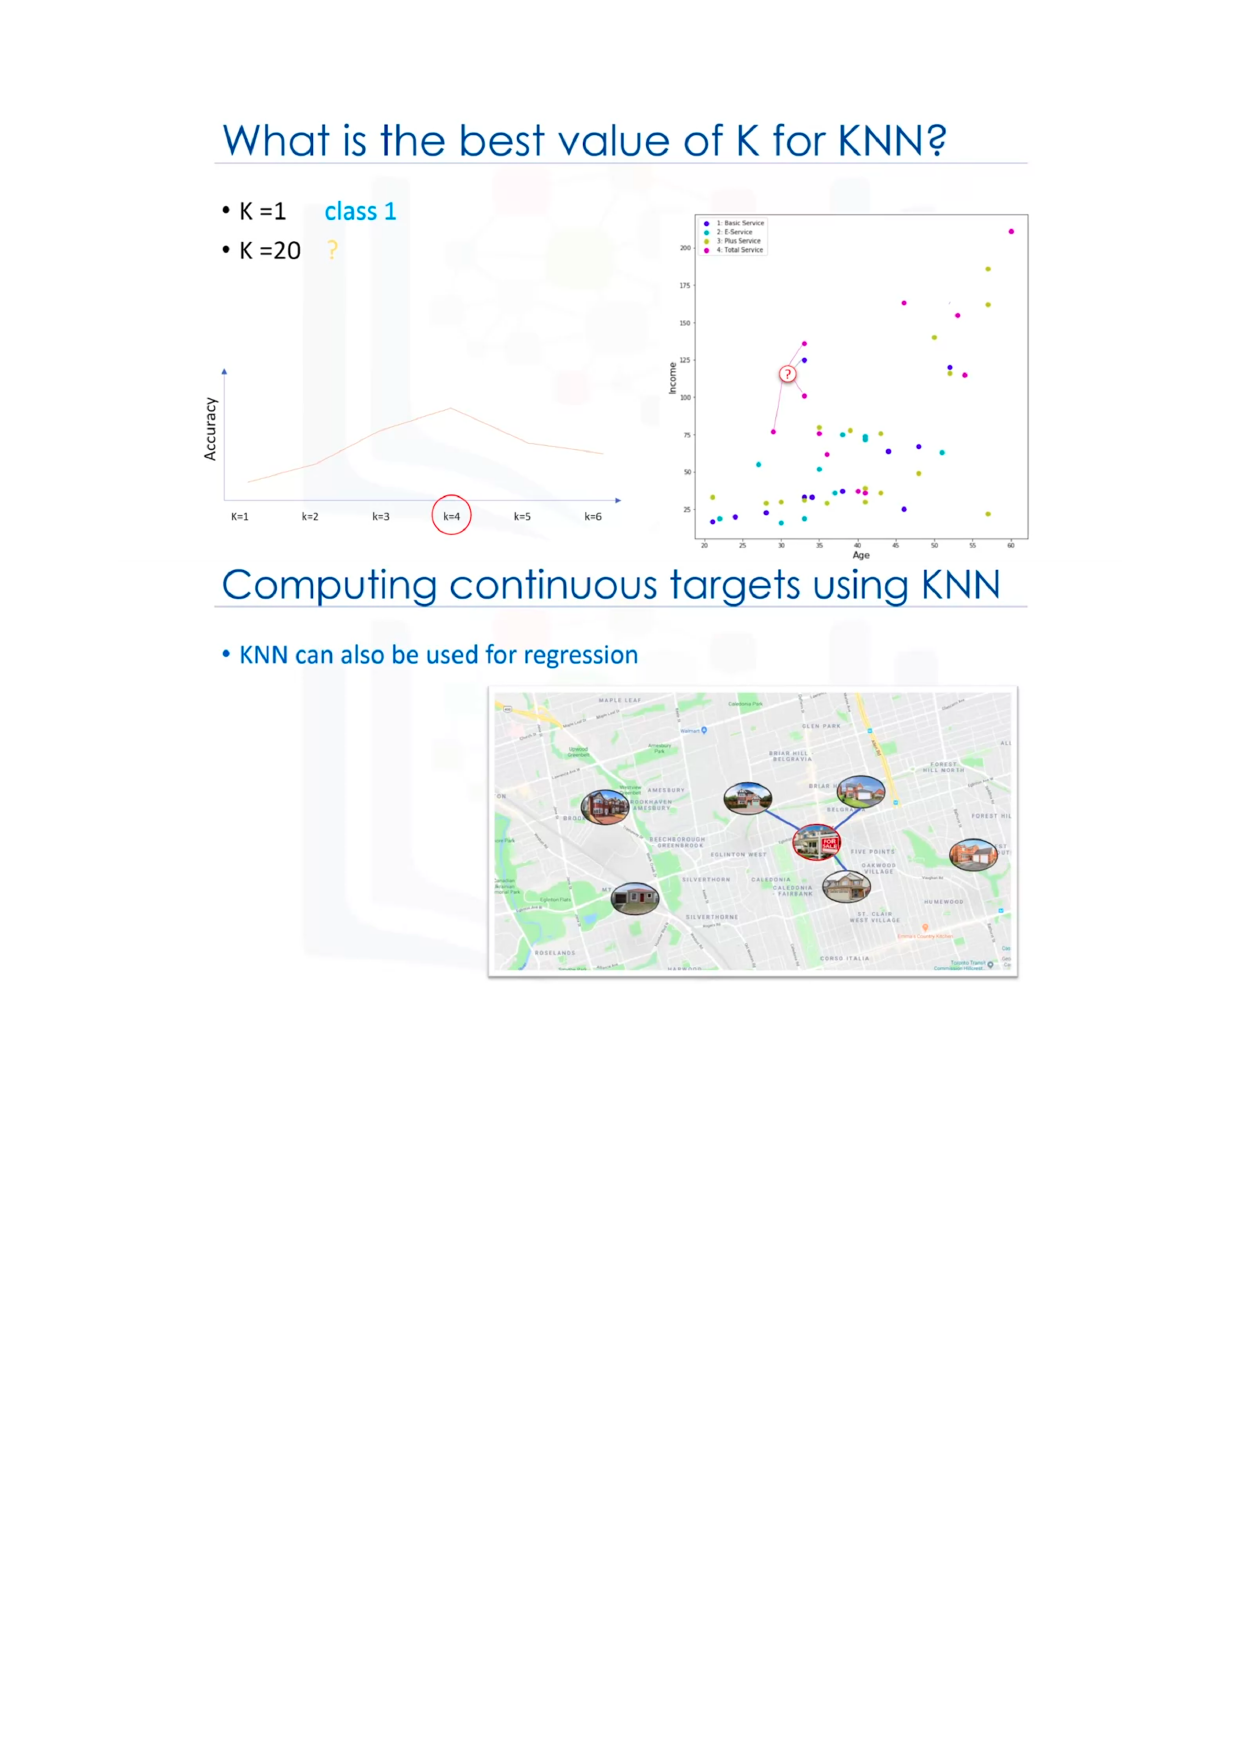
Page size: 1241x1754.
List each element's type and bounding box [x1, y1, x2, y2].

picture [118, 118, 1123, 984]
